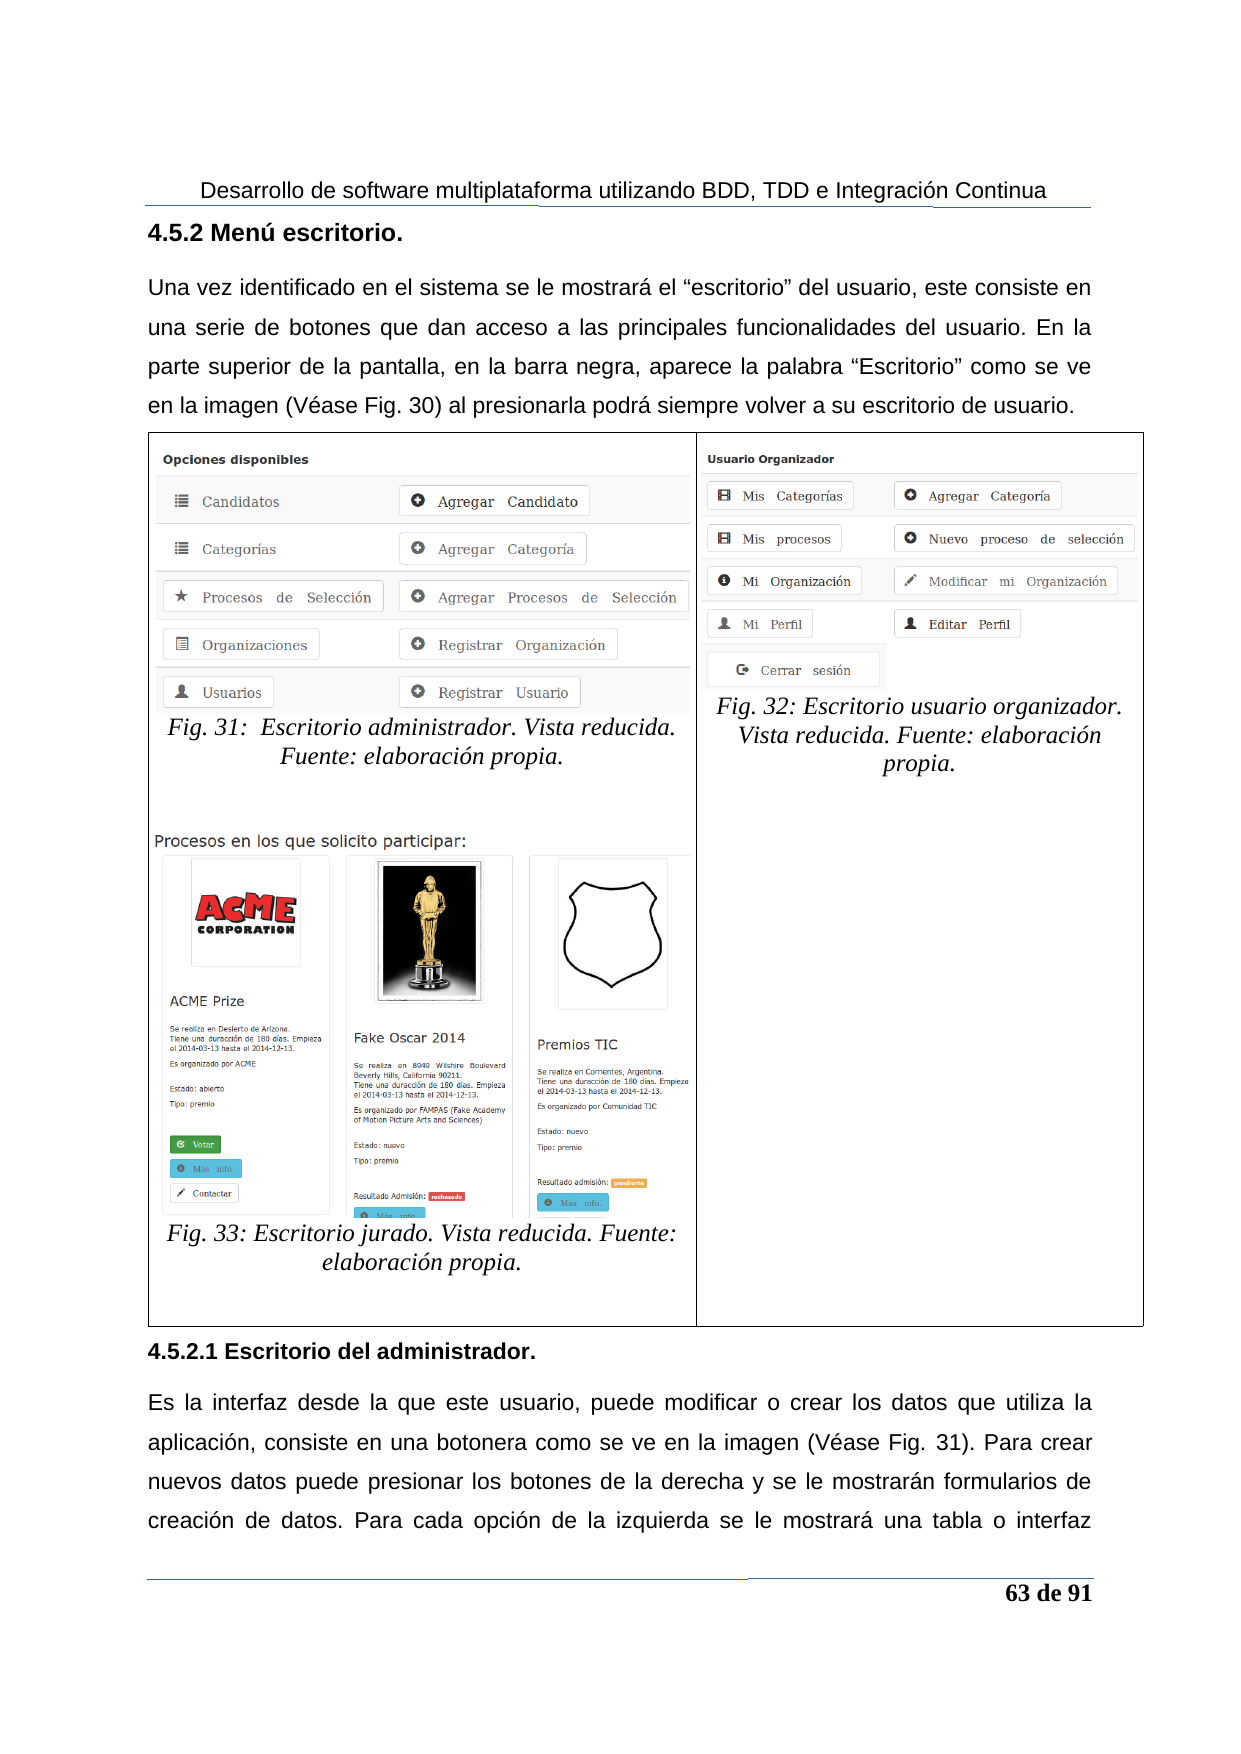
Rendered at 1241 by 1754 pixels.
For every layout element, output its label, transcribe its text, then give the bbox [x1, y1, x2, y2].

table_header [149, 433, 696, 812]
text Una vez identificado en el sistema se le mostrará el “escritorio” del usuario, este consiste en una serie de botones que dan acceso a las principales funcionalidades del usuario. En la parte superior de la pantalla, en la barra negra, aparece la palabra “Escritorio” como se ve en la imagen (Véase Fig. 30) al presionarla podrá siempre volver a su escritorio de usuario. [148, 274, 1093, 419]
table_header [697, 433, 1143, 812]
table_cell [149, 818, 696, 1326]
picture [153, 830, 691, 1218]
subtitle 4.5.2 Menú escritorio. [148, 218, 1093, 247]
picture [701, 450, 1138, 691]
picture [153, 450, 691, 713]
table_cell [697, 812, 1143, 1326]
list 4.5.2.1 Escritorio del administrador. [148, 1338, 1093, 1364]
table_cell [149, 812, 696, 817]
text Es la interfaz desde la que este usuario, puede modificar o crear los datos que utiliza la aplicación, consiste en una botonera como se ve en la imagen (Véase Fig. 31). Para crear nuevos datos puede presionar los botones de la derecha y se le mostrarán formularios de creación de datos. Para cada opción de la izquierda se le mostrará una tabla o interfaz [148, 1389, 1093, 1534]
